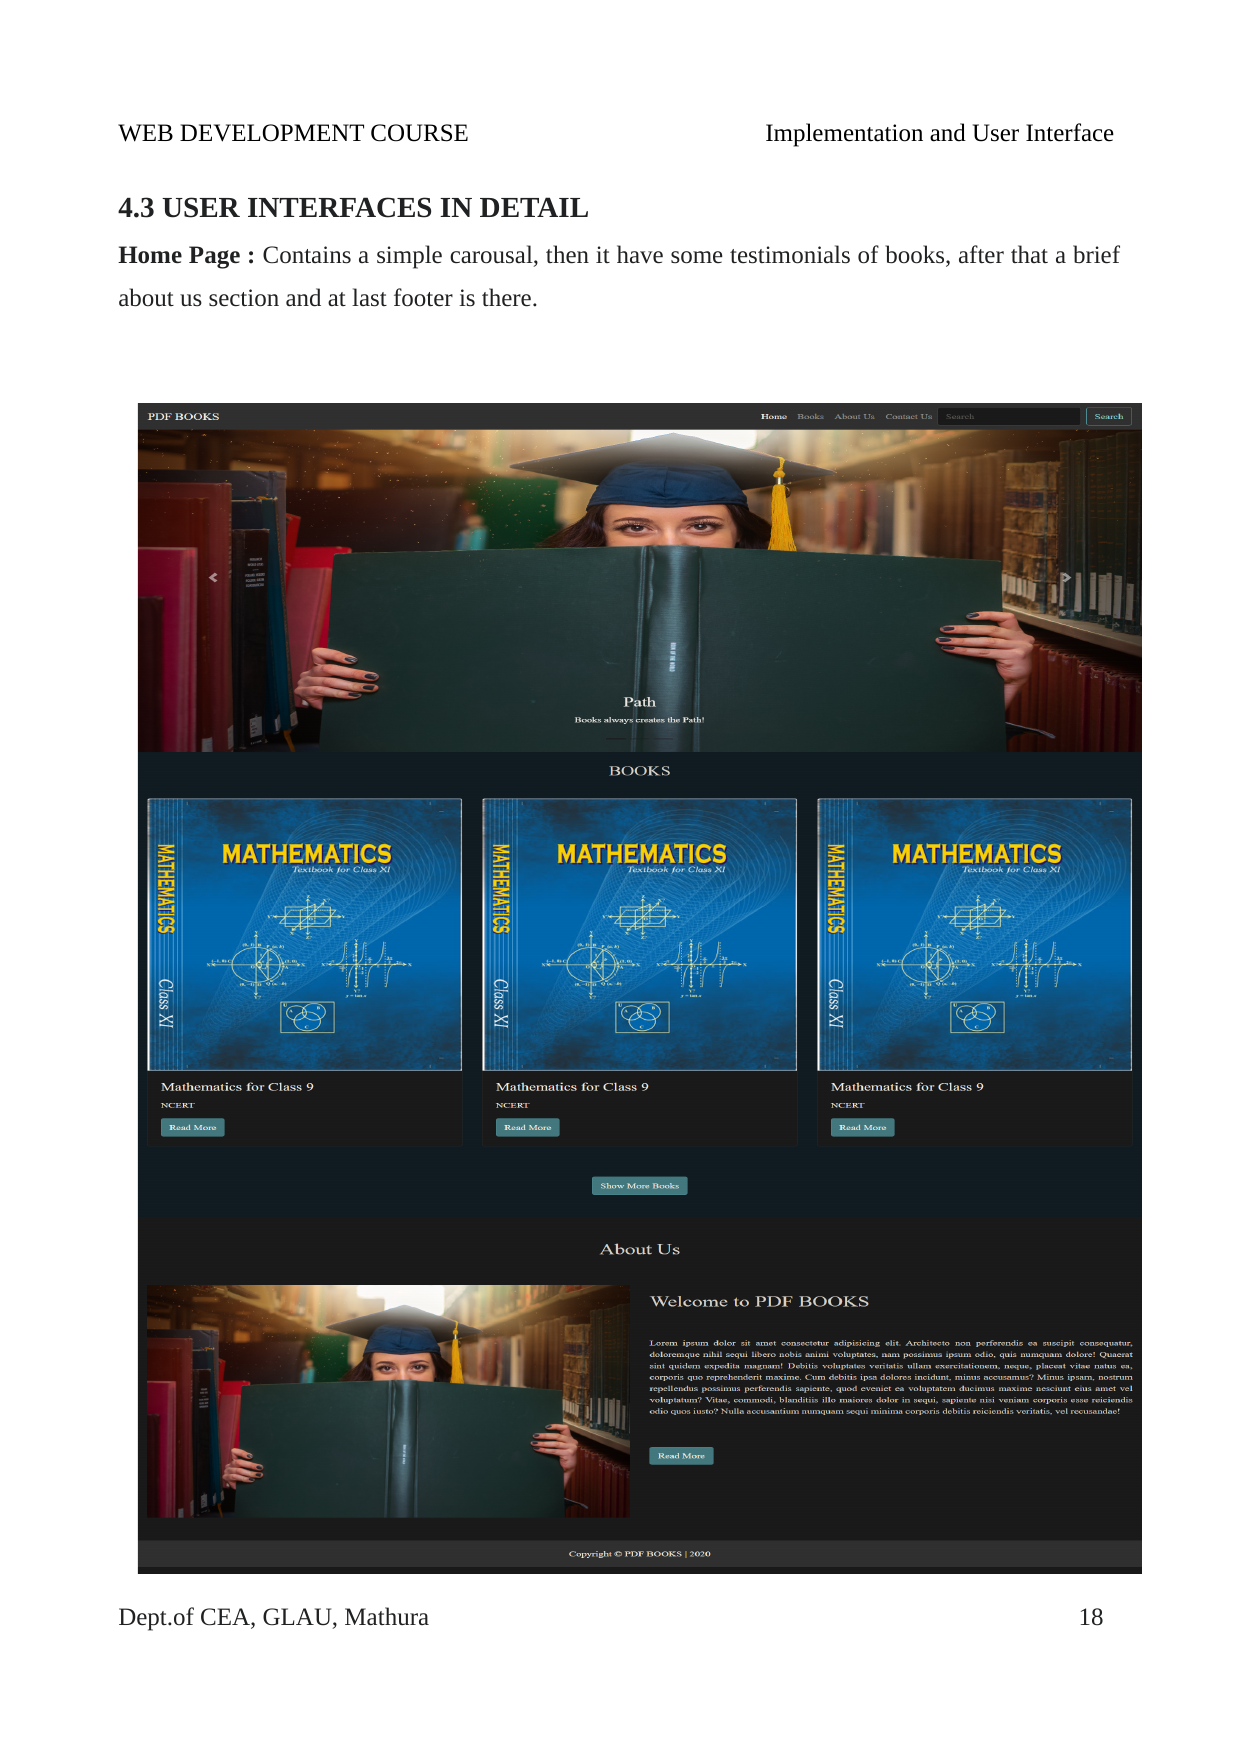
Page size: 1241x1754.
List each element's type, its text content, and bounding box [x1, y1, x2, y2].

picture [137, 403, 1142, 1574]
text WEB DEVELOPMENT COURSE Implementation and User Interface [118, 118, 1122, 147]
text Dept.of CEA, GLAU, Mathura 18 [118, 1602, 1122, 1631]
text Home Page : Contains a simple carousal, then it have some testimonials of books, after that a brief about us section and at last footer is there. [118, 240, 1122, 312]
text 4.3 USER INTERFACES IN DETAIL [118, 190, 1122, 223]
